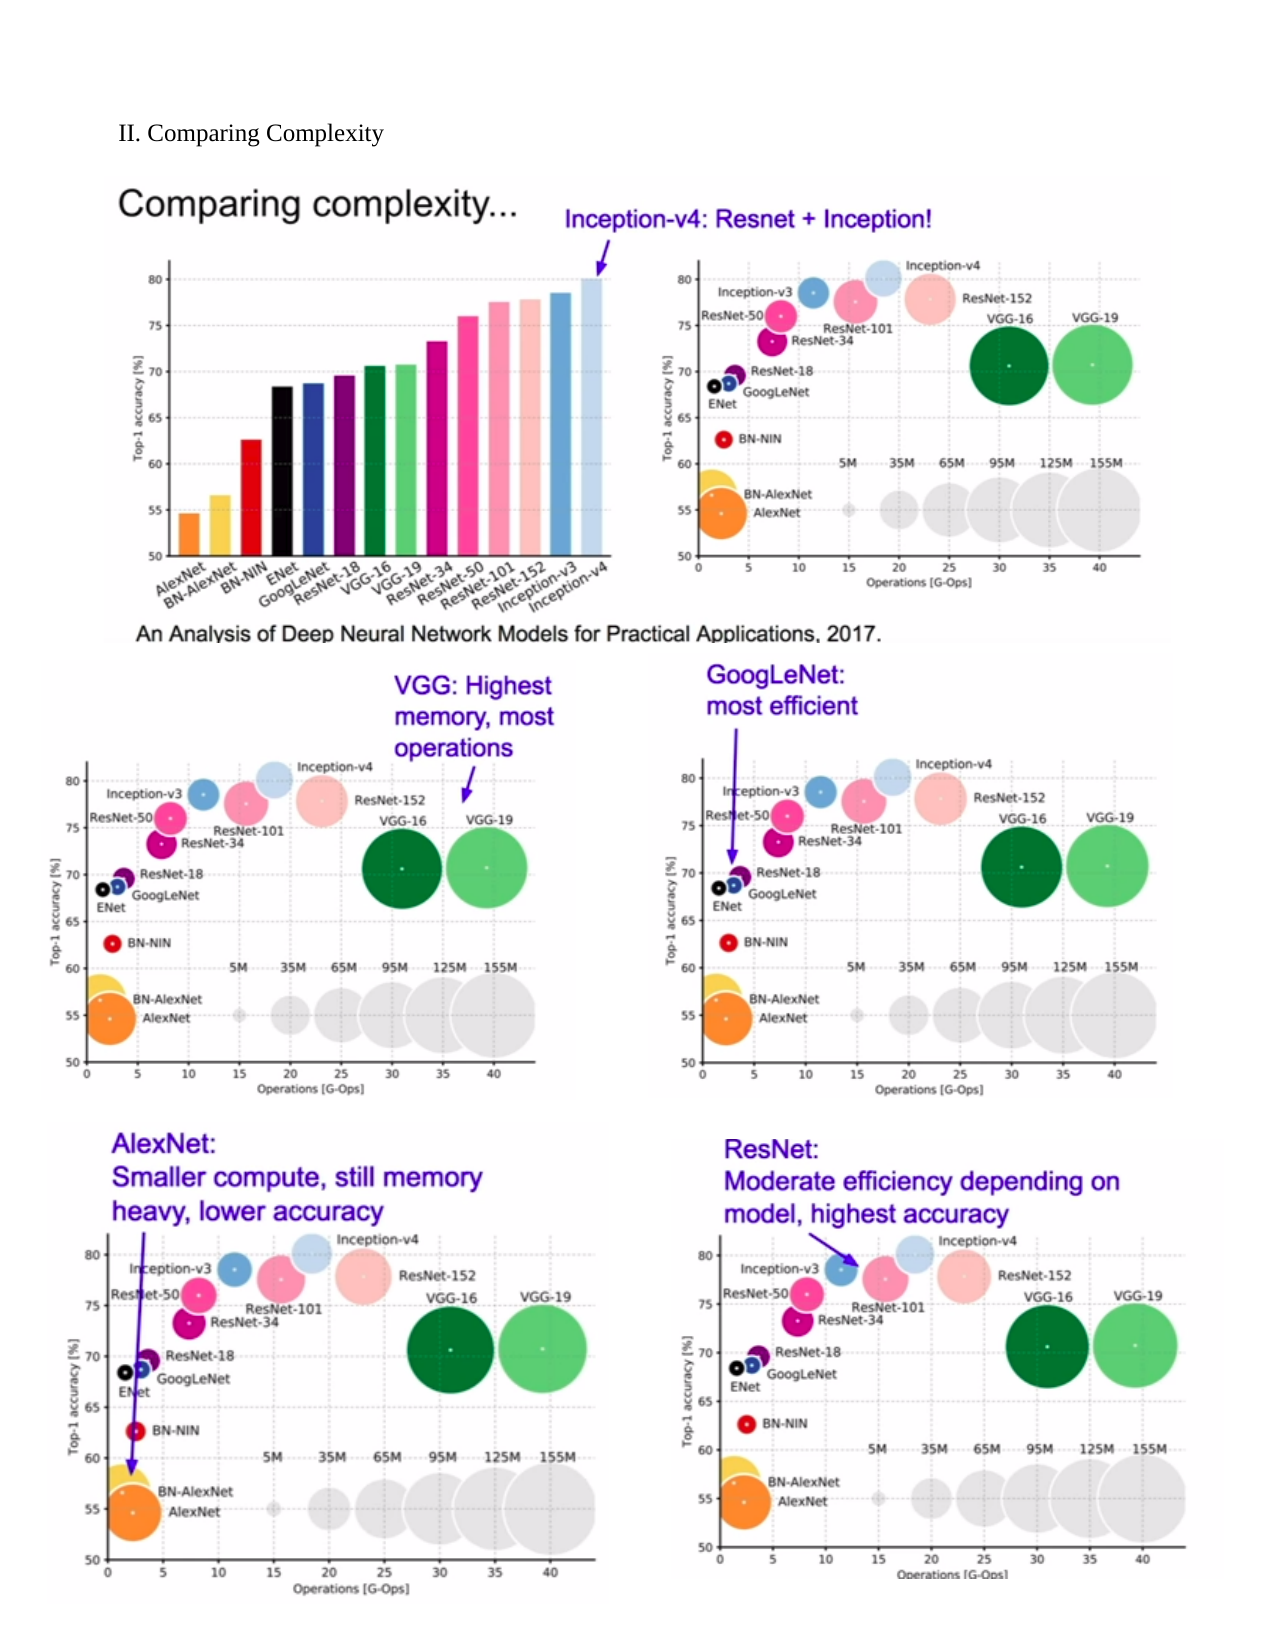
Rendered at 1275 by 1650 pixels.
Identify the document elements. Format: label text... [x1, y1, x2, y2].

picture [103, 176, 1172, 643]
picture [670, 1139, 1225, 1579]
picture [648, 653, 1173, 1098]
picture [46, 1122, 610, 1604]
picture [40, 660, 576, 1100]
text II. Comparing Complexity [118, 118, 1157, 147]
